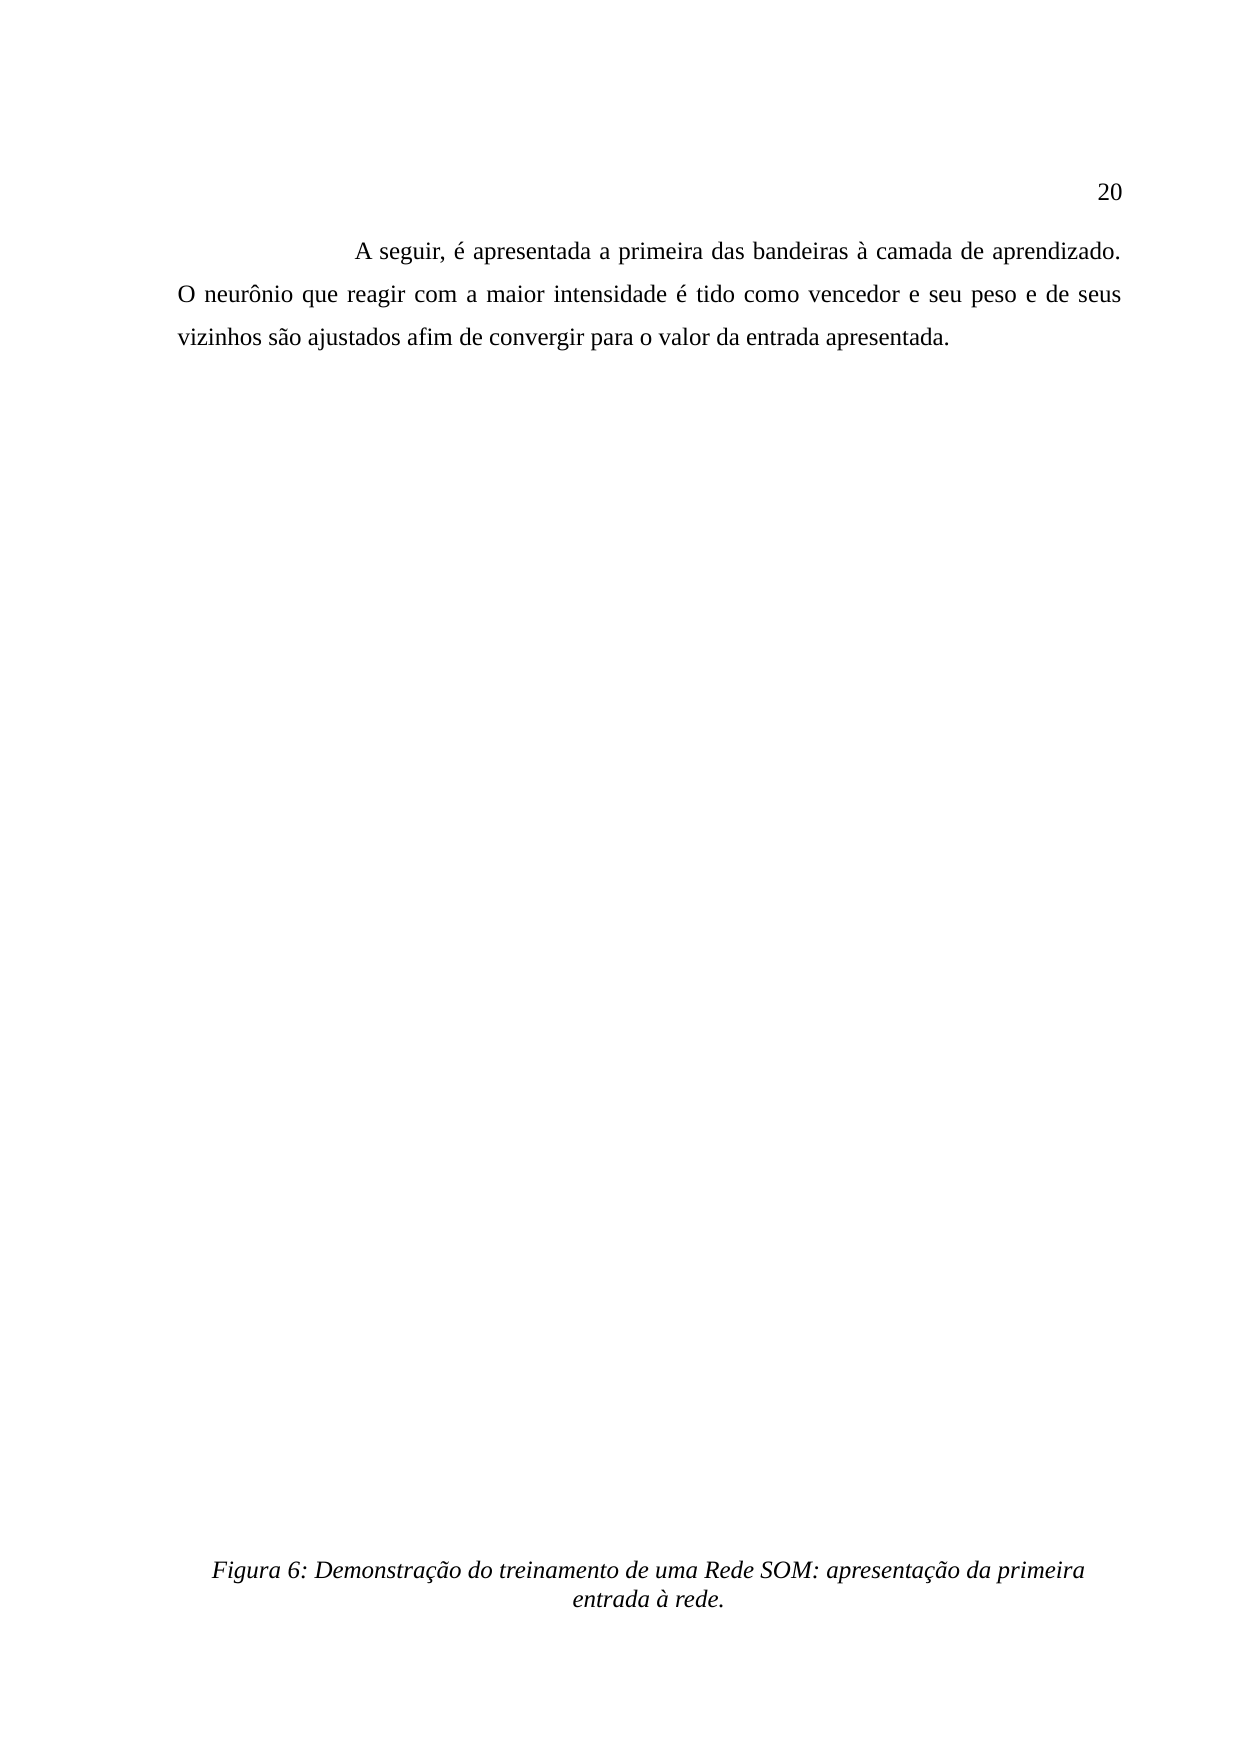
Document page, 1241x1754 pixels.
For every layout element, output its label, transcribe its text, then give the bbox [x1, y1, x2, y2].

text A seguir, é apresentada a primeira das bandeiras à camada de aprendizado. O neurônio que reagir com a maior intensidade é tido como vencedor e seu peso e de seus vizinhos são ajustados afim de convergir para o valor da entrada apresentada. [177, 236, 1122, 351]
text Figura 6: Demonstração do treinamento de uma Rede SOM: apresentação da primeira entrada à rede. [177, 409, 1122, 1613]
